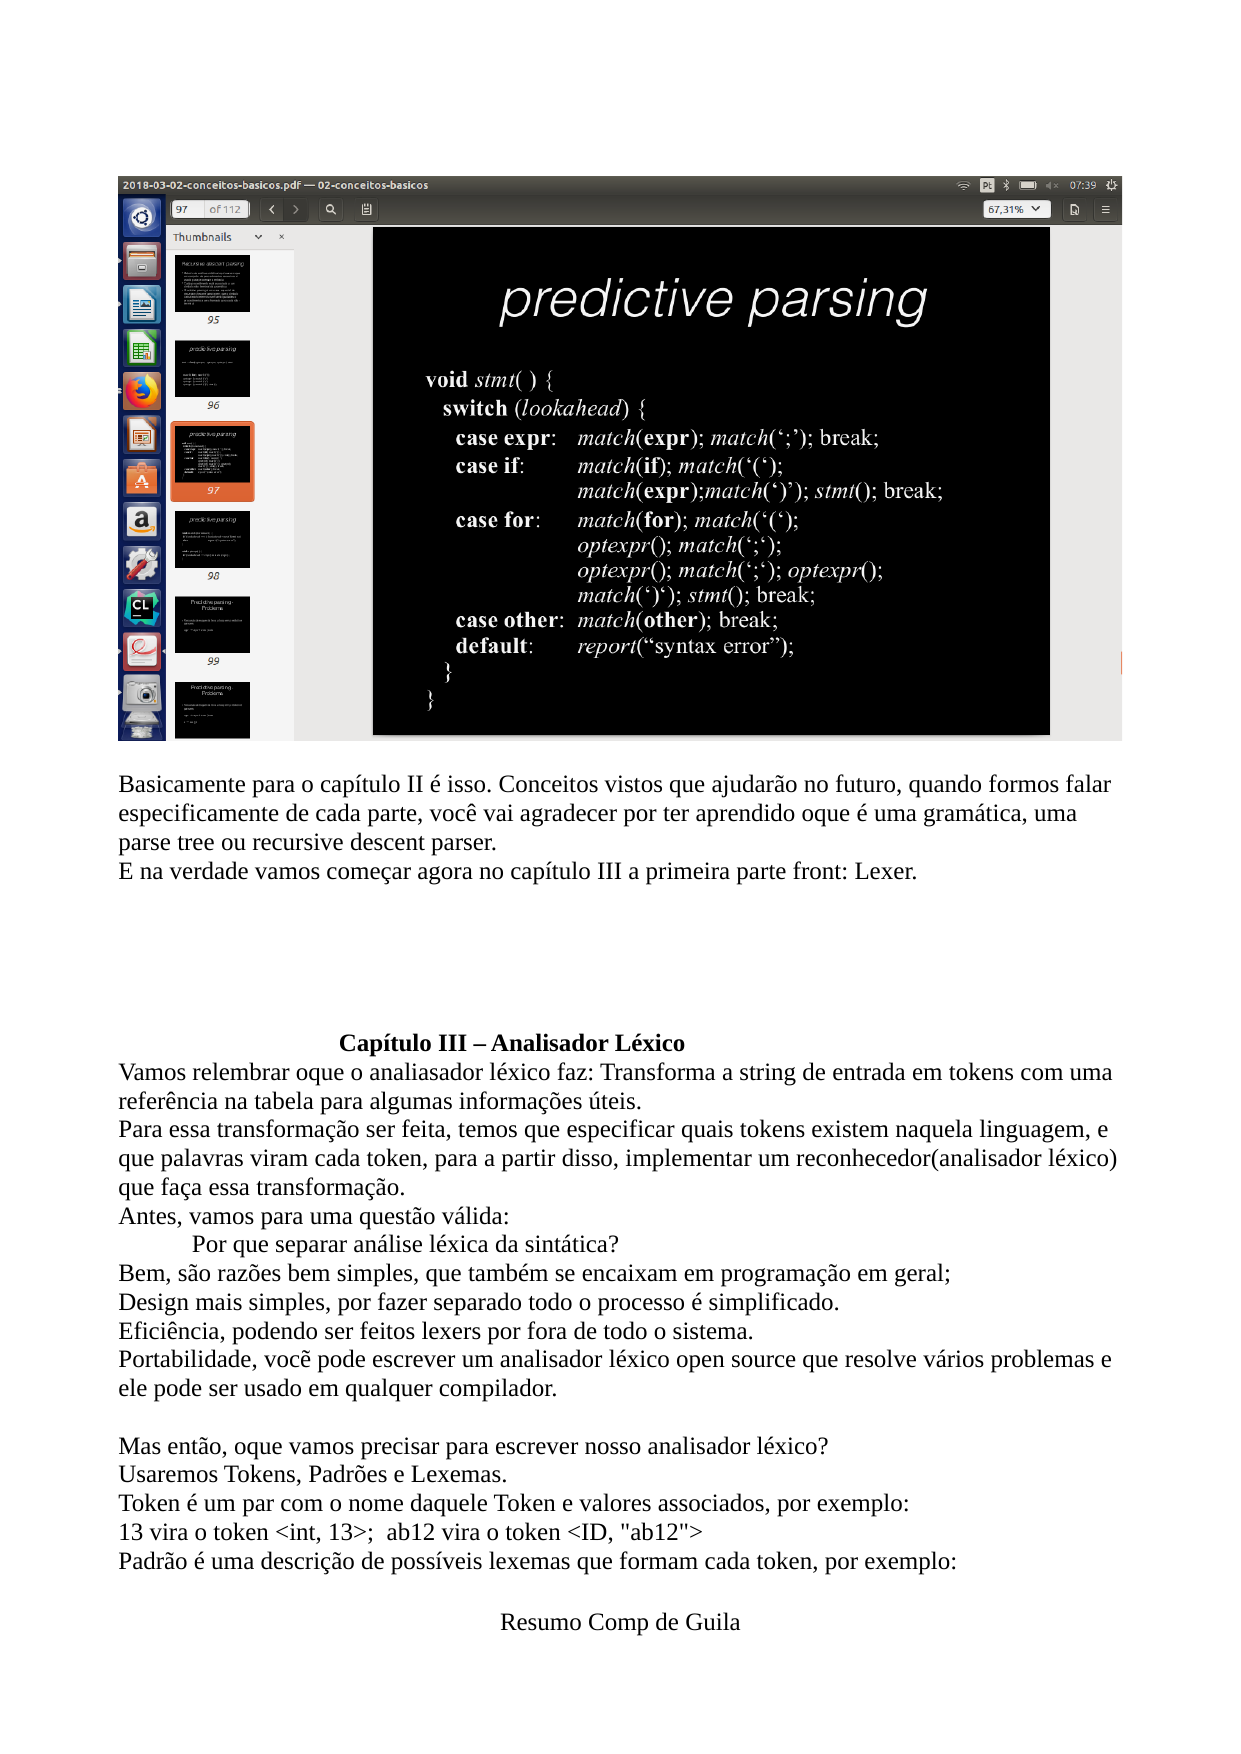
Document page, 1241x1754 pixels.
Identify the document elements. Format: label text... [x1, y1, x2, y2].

text Usaremos Tokens, Padrões e Lexemas. [118, 1459, 1122, 1488]
text Vamos relembrar oque o analiasador léxico faz: Transforma a string de entrada em tokens com uma referência na tabela para algumas informações úteis. [118, 1057, 1122, 1114]
text Eficiência, podendo ser feitos lexers por fora de todo o sistema. [118, 1316, 1122, 1344]
picture [118, 176, 1123, 741]
text Antes, vamos para uma questão válida: [118, 1201, 1122, 1229]
text Capítulo III – Analisador Léxico [118, 1028, 1122, 1057]
text Token é um par com o nome daquele Token e valores associados, por exemplo: [118, 1488, 1122, 1517]
text Para essa transformação ser feita, temos que especificar quais tokens existem naquela linguagem, e que palavras viram cada token, para a partir disso, implementar um reconhecedor(analisador léxico) que faça essa transformação. [118, 1114, 1122, 1201]
text Portabilidade, vocẽ pode escrever um analisador léxico open source que resolve vários problemas e ele pode ser usado em qualquer compilador. [118, 1344, 1122, 1402]
text Por que separar análise léxica da sintática? [118, 1229, 1122, 1258]
text 13 vira o token <int, 13>; ab12 vira o token <ID, "ab12"> [118, 1517, 1122, 1546]
text Basicamente para o capítulo II é isso. Conceitos vistos que ajudarão no futuro, quando formos falar especificamente de cada parte, você vai agradecer por ter aprendido oque é uma gramática, uma parse tree ou recursive descent parser. [118, 769, 1122, 856]
text Padrão é uma descrição de possíveis lexemas que formam cada token, por exemplo: [118, 1546, 1122, 1574]
text Bem, são razões bem simples, que também se encaixam em programação em geral; [118, 1258, 1122, 1287]
text Mas então, oque vamos precisar para escrever nosso analisador léxico? [118, 1431, 1122, 1459]
text Design mais simples, por fazer separado todo o processo é simplificado. [118, 1287, 1122, 1316]
text E na verdade vamos começar agora no capítulo III a primeira parte front: Lexer. [118, 856, 1122, 884]
